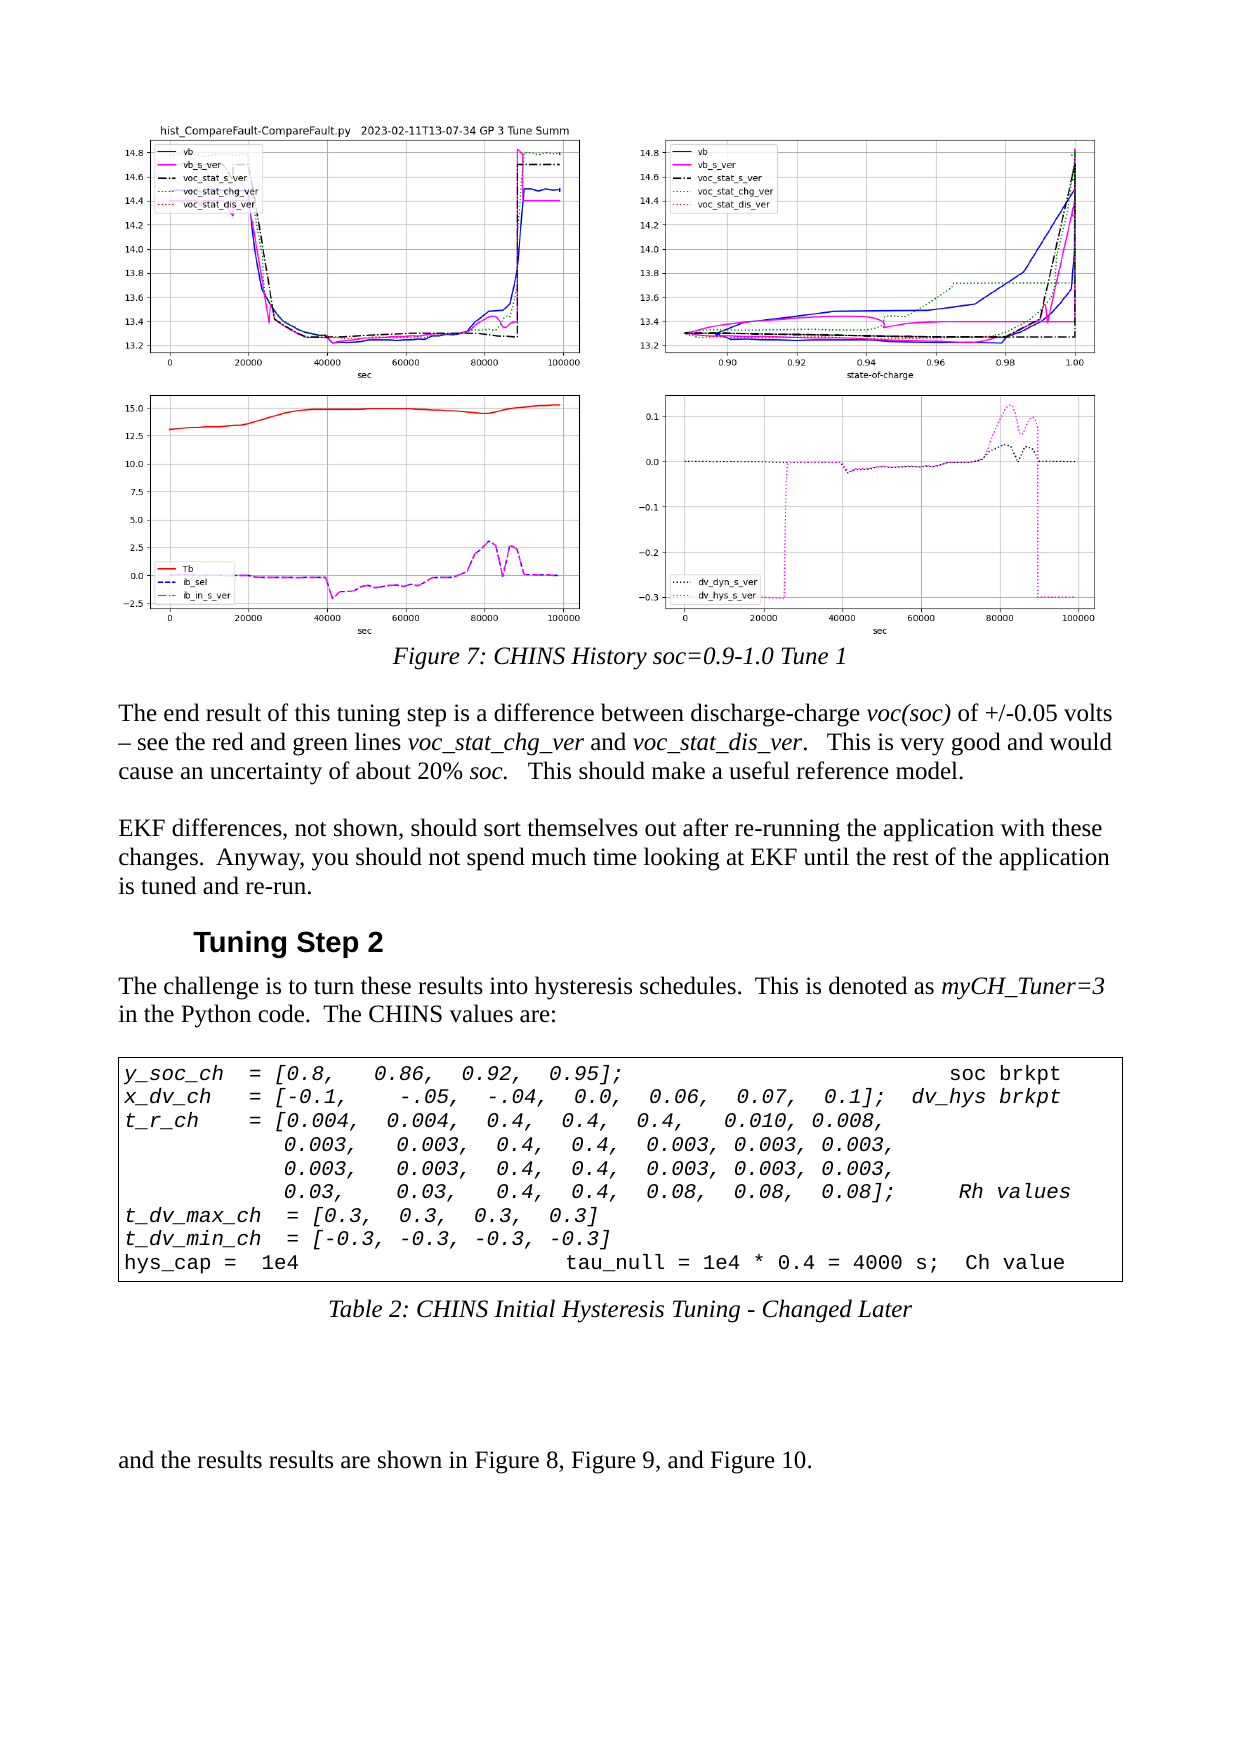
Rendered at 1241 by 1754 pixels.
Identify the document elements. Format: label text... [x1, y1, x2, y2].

text The end result of this tuning step is a difference between discharge-charge voc(soc) of +/-0.05 volts – see the red and green lines voc_stat_chg_ver and voc_stat_dis_ver. This is very good and would cause an uncertainty of about 20% soc. This should make a useful reference model. [118, 698, 1122, 785]
picture [118, 118, 1122, 641]
text The challenge is to turn these results into hysteresis schedules. This is denoted as myCH_Tuner=3 in the Python code. The CHINS values are: [118, 971, 1122, 1028]
text Table 2: CHINS Initial Hysteresis Tuning - Changed Later [118, 1294, 1122, 1323]
text EKF differences, not shown, should sort themselves out after re-running the application with these changes. Anyway, you should not spend much time looking at EKF until the rest of the application is tuned and re-run. [118, 813, 1122, 900]
text Figure 7: CHINS History soc=0.9-1.0 Tune 1 [118, 641, 1122, 670]
subtitle Tuning Step 2 [118, 925, 1122, 958]
table_header y_soc_ch = [0.8, 0.86, 0.92, 0.95]; soc brkpt x_dv_ch = [-0.1, -.05, -.04, 0.0, 0.06, 0.07, 0.1]; dv_hys brkpt t_r_ch = [0.004, 0.004, 0.4, 0.4, 0.4, 0.010, 0.008, 0.003, 0.003, 0.4, 0.4, 0.003, 0.003, 0.003, 0.003, 0.003, 0.4, 0.4, 0.003, 0.003, 0.003, 0.03, 0.03, 0.4, 0.4, 0.08, 0.08, 0.08]; Rh values t_dv_max_ch = [0.3, 0.3, 0.3, 0.3] t_dv_min_ch = [-0.3, -0.3, -0.3, -0.3] hys_cap = 1e4 tau_null = 1e4 * 0.4 = 4000 s; Ch value [119, 1058, 1122, 1281]
text and the results results are shown in Figure 8, Figure 9, and Figure 10. [118, 1445, 1122, 1474]
